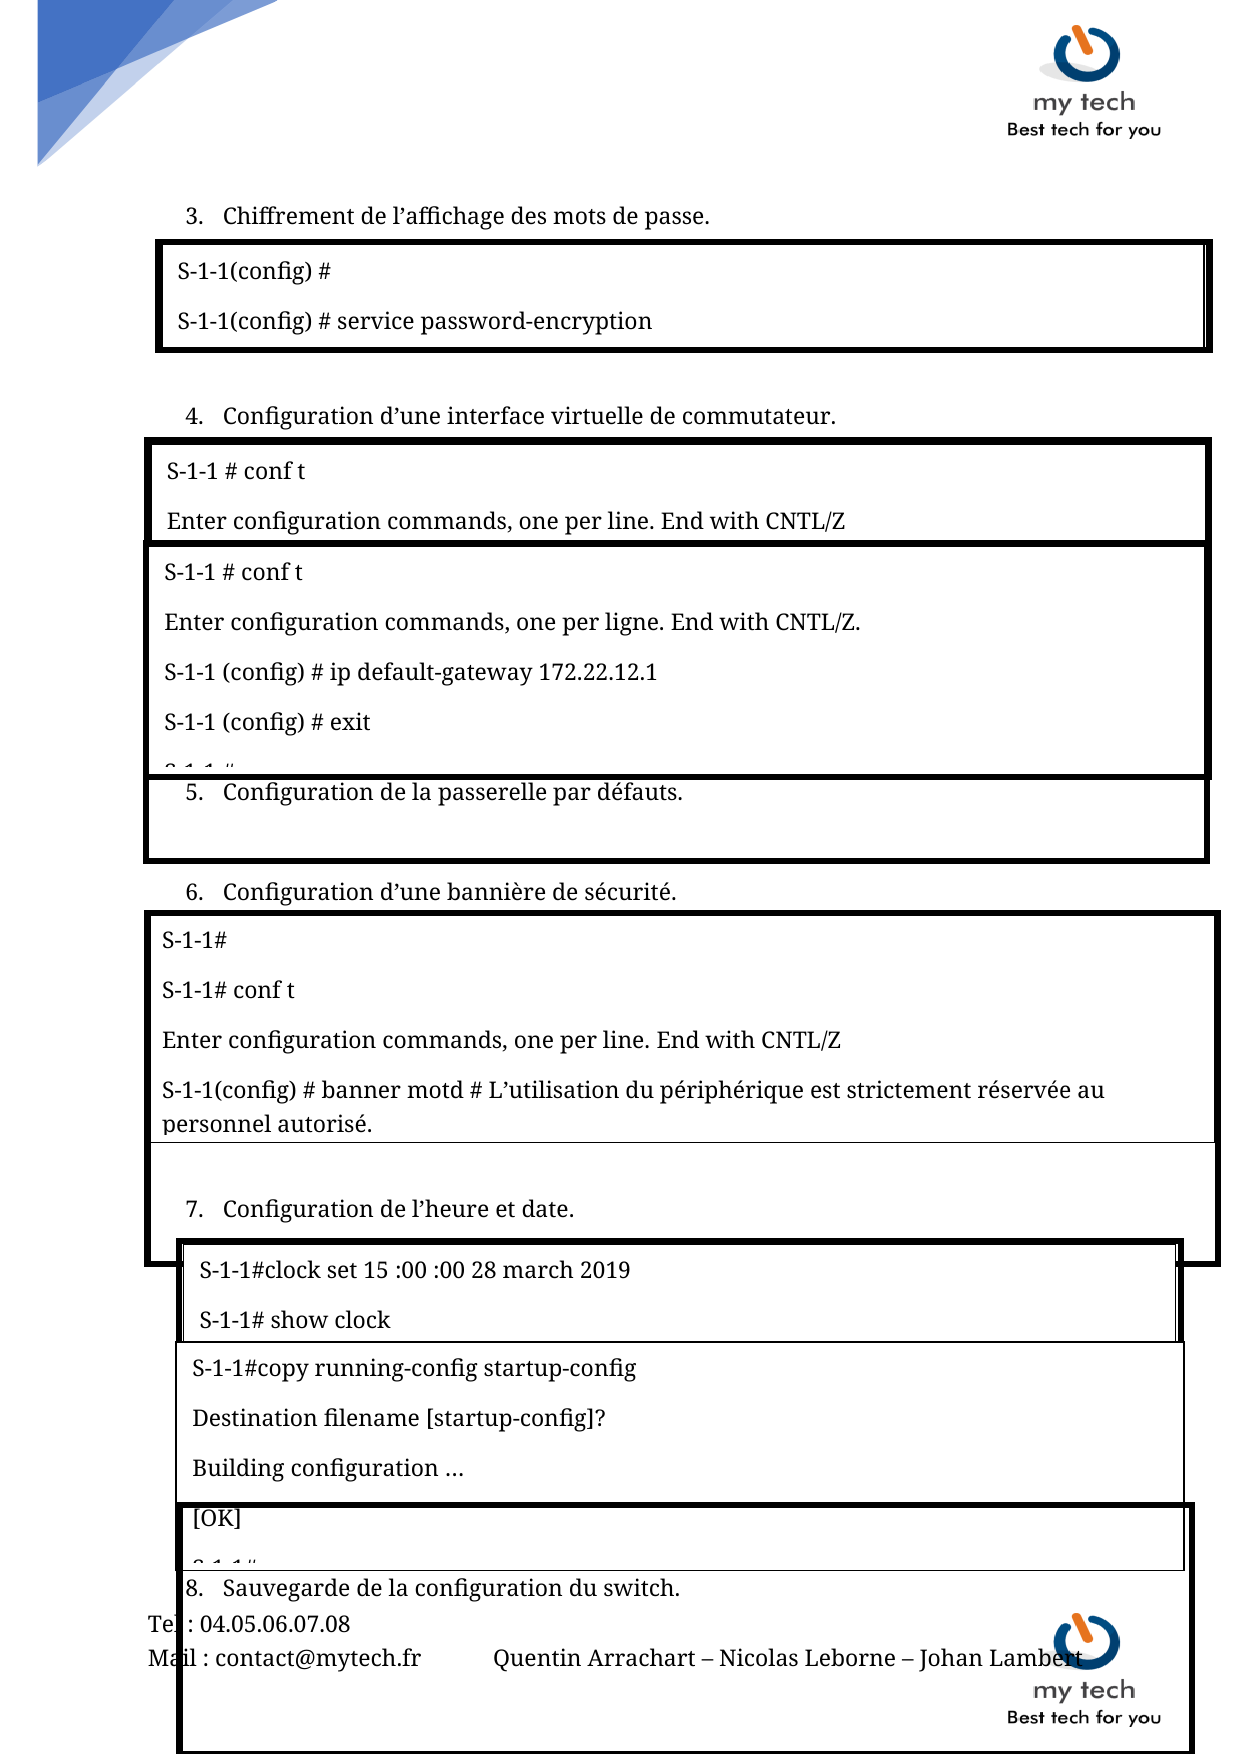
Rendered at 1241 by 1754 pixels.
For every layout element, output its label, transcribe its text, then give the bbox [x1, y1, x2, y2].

list S-1-1(config) # banner motd # L’utilisation du périphérique est strictement réservée au personnel autorisé. [162, 1072, 1199, 1134]
list S-1-1 (config) # ip default-gateway 172.22.12.1 [164, 654, 1189, 688]
list S-1-1#clock set 15 :00 :00 28 march 2019 [199, 1252, 1160, 1286]
list S-1-1# conf t [162, 972, 1199, 1005]
list S-1-1(config) # [177, 253, 1188, 286]
list S-1-1#copy running-config startup-config [192, 1350, 1168, 1383]
list S-1-1# show clock [199, 1302, 1160, 1336]
list S-1-1 # conf t [167, 453, 1193, 486]
list Sauvegarde de la configuration du switch. [177, 1343, 1183, 1502]
list S-1-1 # [164, 754, 1189, 766]
list Chiffrement de l’affichage des mots de passe. [185, 198, 1093, 231]
list [152, 445, 1205, 540]
list S-1-1# [162, 922, 1199, 955]
list Configuration de l’heure et date. [185, 1191, 1093, 1224]
list [OK] [192, 1508, 1168, 1533]
list Enter configuration commands, one per line. End with CNTL/Z [162, 1022, 1199, 1055]
list [184, 1245, 1175, 1341]
list S-1-1 # conf t [164, 554, 1189, 588]
list Configuration de la passerelle par défauts. [149, 547, 1204, 774]
list [163, 245, 1203, 347]
list Sauvegarde de la configuration du switch. [185, 1571, 1093, 1603]
list [151, 916, 1214, 1142]
list S-1-1# [192, 1550, 1168, 1562]
list Enter configuration commands, one per ligne. End with CNTL/Z. [164, 604, 1189, 638]
list Building configuration … [192, 1450, 1168, 1483]
list Configuration d’une bannière de sécurité. [185, 873, 1093, 907]
list Configuration de la passerelle par défauts. [185, 780, 1093, 807]
list Configuration d’une interface virtuelle de commutateur. [185, 398, 1093, 431]
list Sauvegarde de la configuration du switch. [183, 1508, 1183, 1570]
list S-1-1(config) # service password-encryption [177, 303, 1188, 336]
list Destination filename [startup-config]? [192, 1400, 1168, 1433]
list Enter configuration commands, one per line. End with CNTL/Z [167, 503, 1193, 536]
list S-1-1 (config) # exit [164, 704, 1189, 738]
